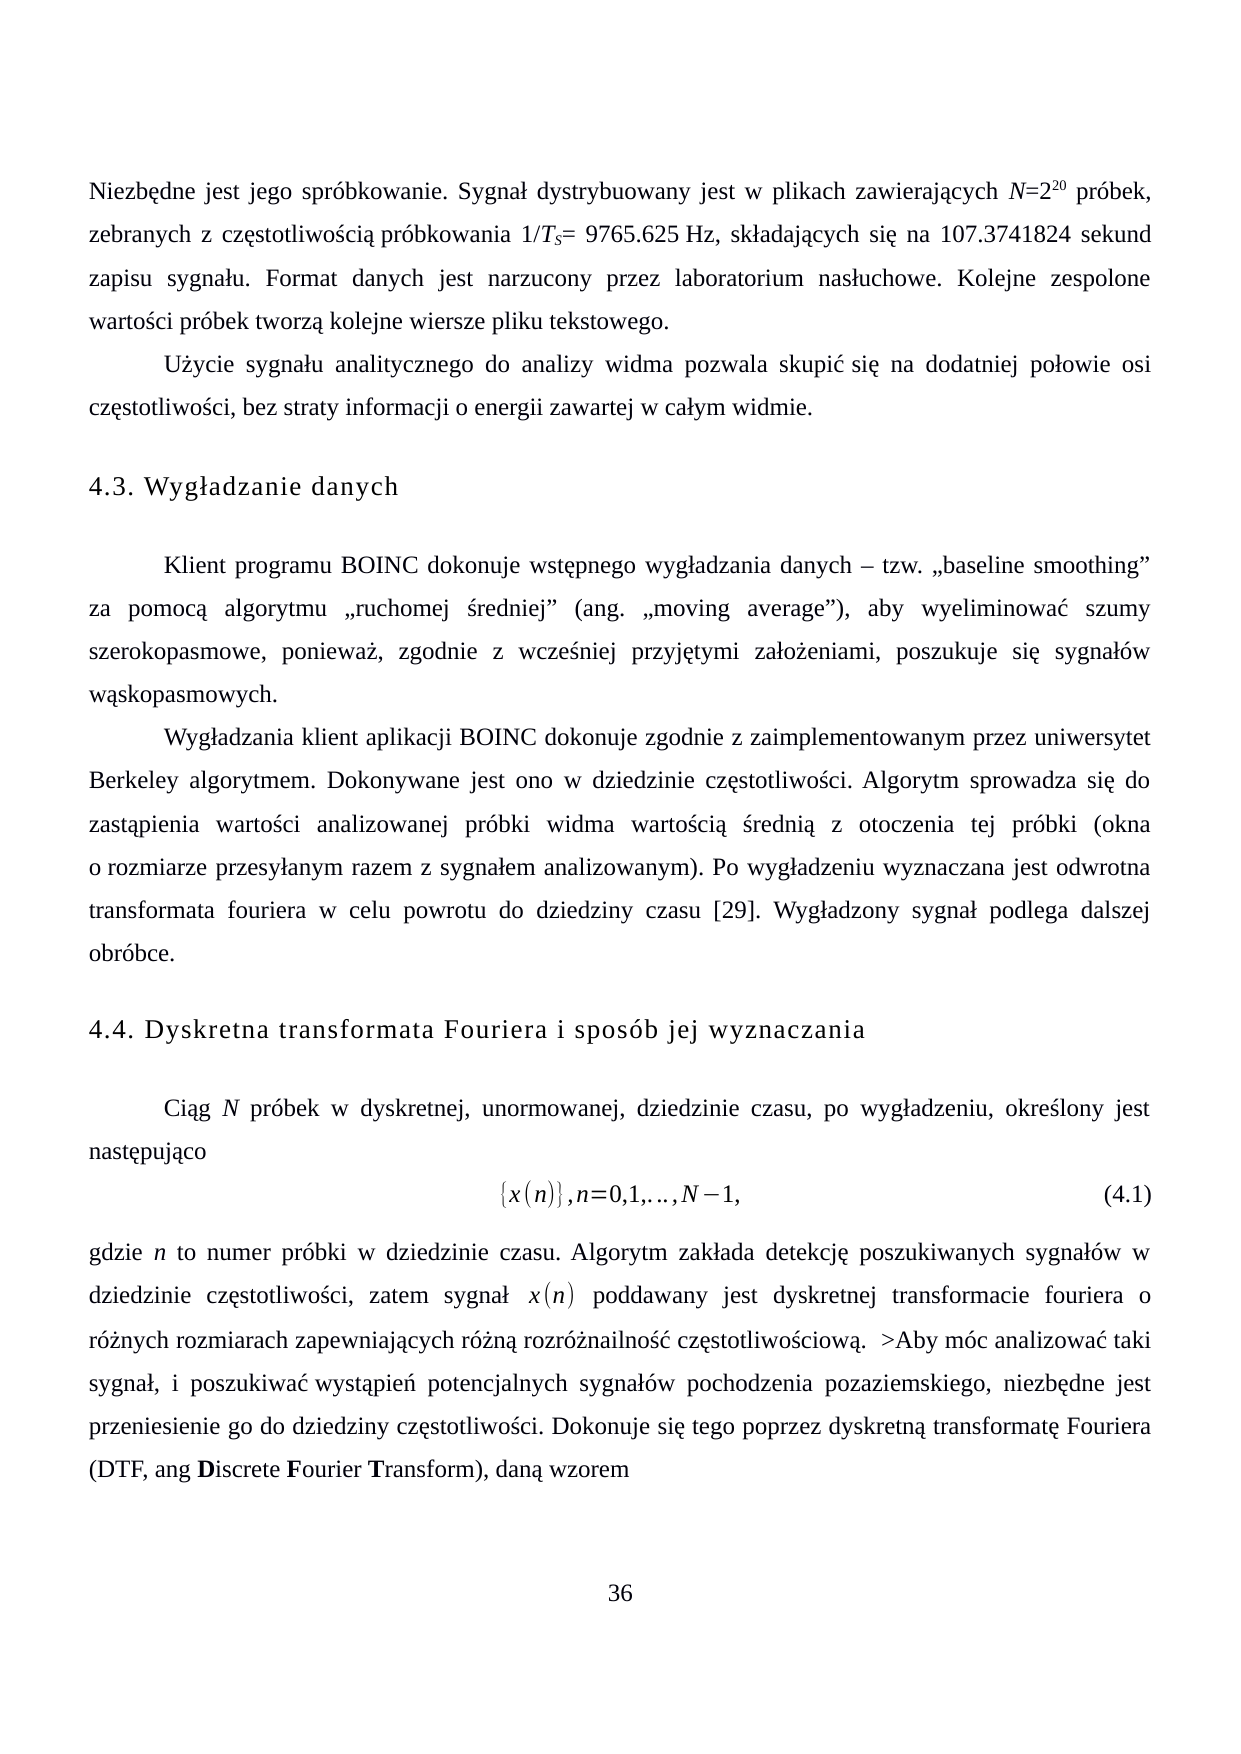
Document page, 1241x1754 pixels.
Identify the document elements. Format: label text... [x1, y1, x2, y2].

text Klient programu BOINC dokonuje wstępnego wygładzania danych – tzw. „baseline smoothing” za pomocą algorytmu „ruchomej średniej” (ang. „moving average”), aby wyeliminować szumy szerokopasmowe, ponieważ, zgodnie z wcześniej przyjętymi założeniami, poszukuje się sygnałów wąskopasmowych. [88, 550, 1152, 708]
text Użycie sygnału analitycznego do analizy widma pozwala skupić się na dodatniej połowie osi częstotliwości, bez straty informacji o energii zawartej w całym widmie. [88, 349, 1152, 421]
text Wygładzania klient aplikacji BOINC dokonuje zgodnie z zaimplementowanym przez uniwersytet Berkeley algorytmem. Dokonywane jest ono w dziedzinie częstotliwości. Algorytm sprowadza się do zastąpienia wartości analizowanej próbki widma wartością średnią z otoczenia tej próbki (okna o rozmiarze przesyłanym razem z sygnałem analizowanym). Po wygładzeniu wyznaczana jest odwrotna transformata fouriera w celu powrotu do dziedziny czasu [29]. Wygładzony sygnał podlega dalszej obróbce. [88, 722, 1152, 967]
subtitle 4.3. Wygładzanie danych [88, 470, 1152, 501]
text gdzie n to numer próbki w dziedzinie czasu. Algorytm zakłada detekcję poszukiwanych sygnałów w dziedzinie częstotliwości, zatem sygnałpoddawany jest dyskretnej transformacie fouriera o różnych rozmiarach zapewniających różną rozróżnailność częstotliwościową. >Aby móc analizować taki sygnał, i poszukiwać wystąpień potencjalnych sygnałów pochodzenia pozaziemskiego, niezbędne jest przeniesienie go do dziedziny częstotliwości. Dokonuje się tego poprzez dyskretną transformatę Fouriera (DTF, ang Discrete Fourier Transform), daną wzorem [88, 1237, 1152, 1483]
subtitle 4.4. Dyskretna transformata Fouriera i sposób jej wyznaczania [88, 1013, 1152, 1044]
text (4.1) [88, 1179, 1152, 1208]
text Niezbędne jest jego spróbkowanie. Sygnał dystrybuowany jest w plikach zawierających N=220 próbek, zebranych z częstotliwością próbkowania 1/TS= 9765.625 Hz, składających się na 107.3741824 sekund zapisu sygnału. Format danych jest narzucony przez laboratorium nasłuchowe. Kolejne zespolone wartości próbek tworzą kolejne wiersze pliku tekstowego. [88, 176, 1152, 334]
text Ciąg N próbek w dyskretnej, unormowanej, dziedzinie czasu, po wygładzeniu, określony jest następująco [88, 1093, 1152, 1165]
